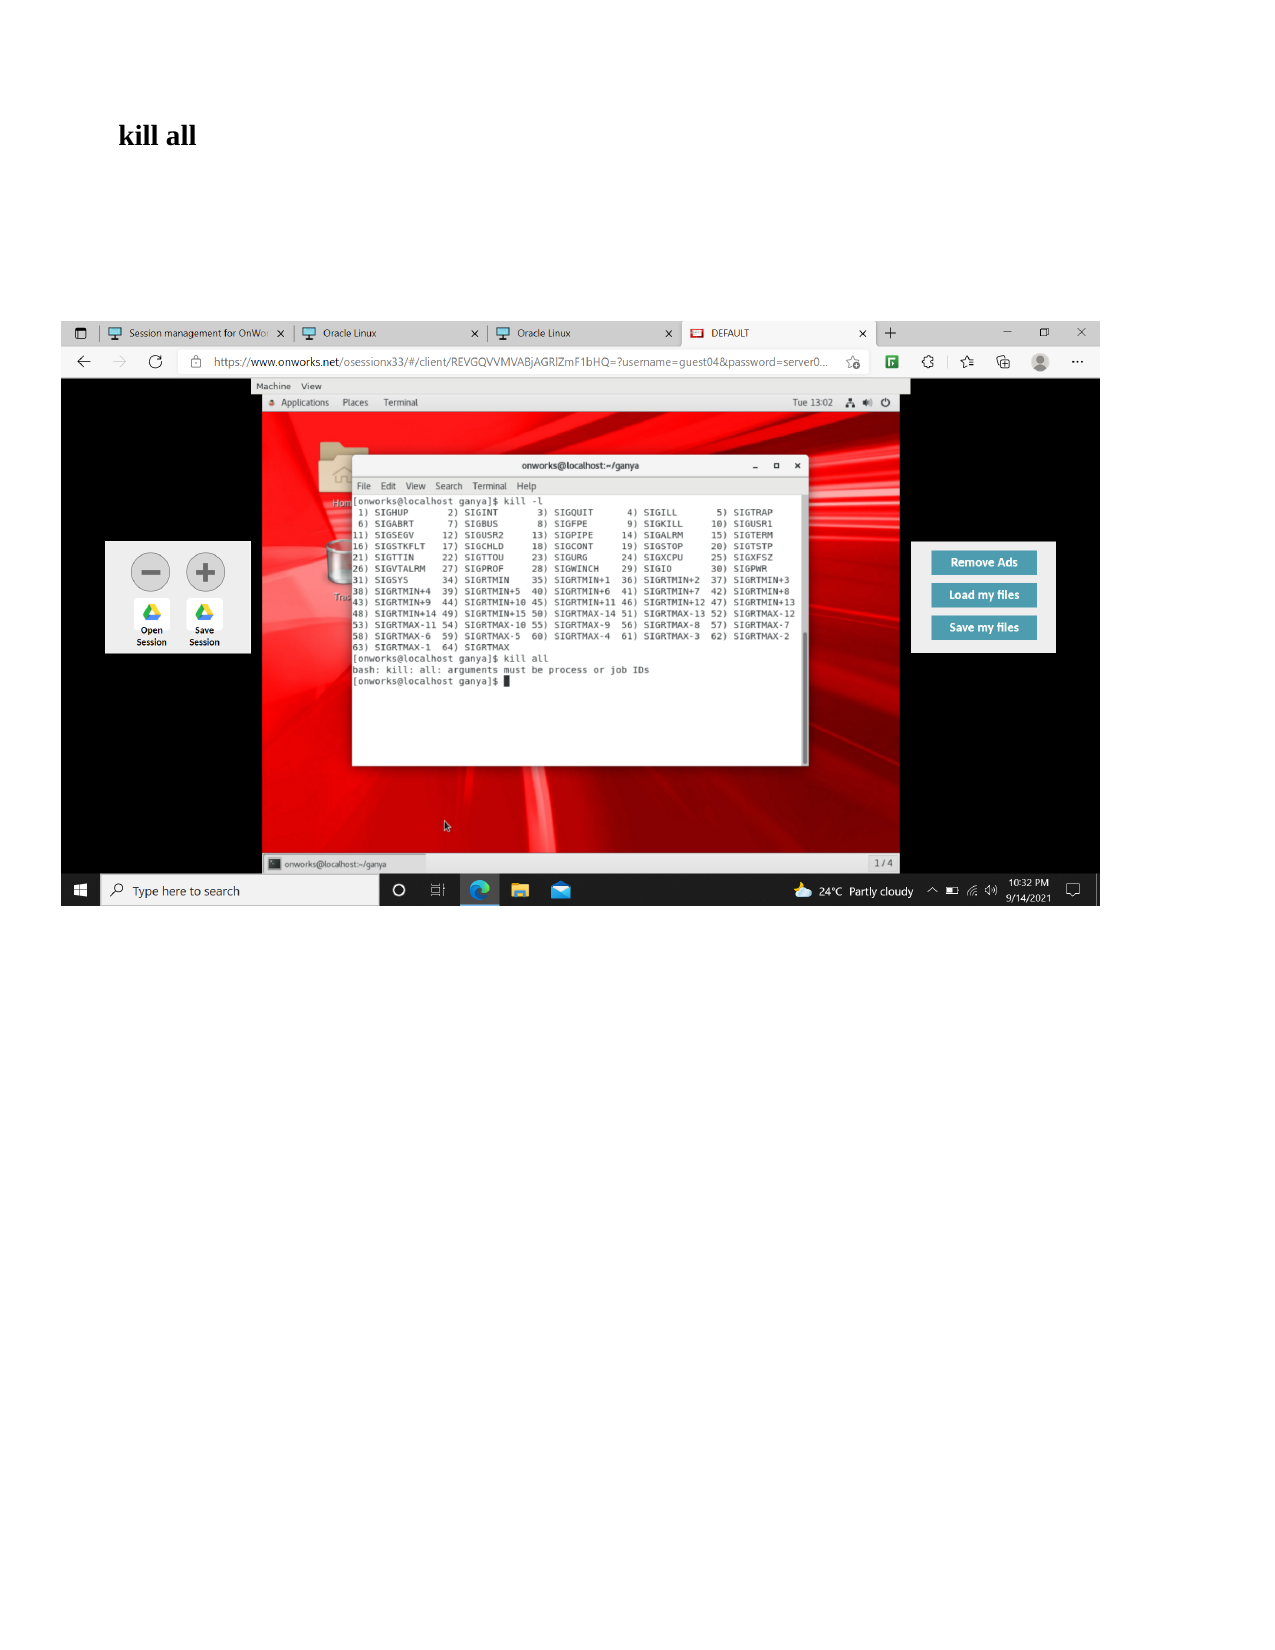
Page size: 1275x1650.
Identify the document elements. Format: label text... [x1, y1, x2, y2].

text kill all [118, 118, 1157, 152]
picture [61, 321, 1100, 906]
